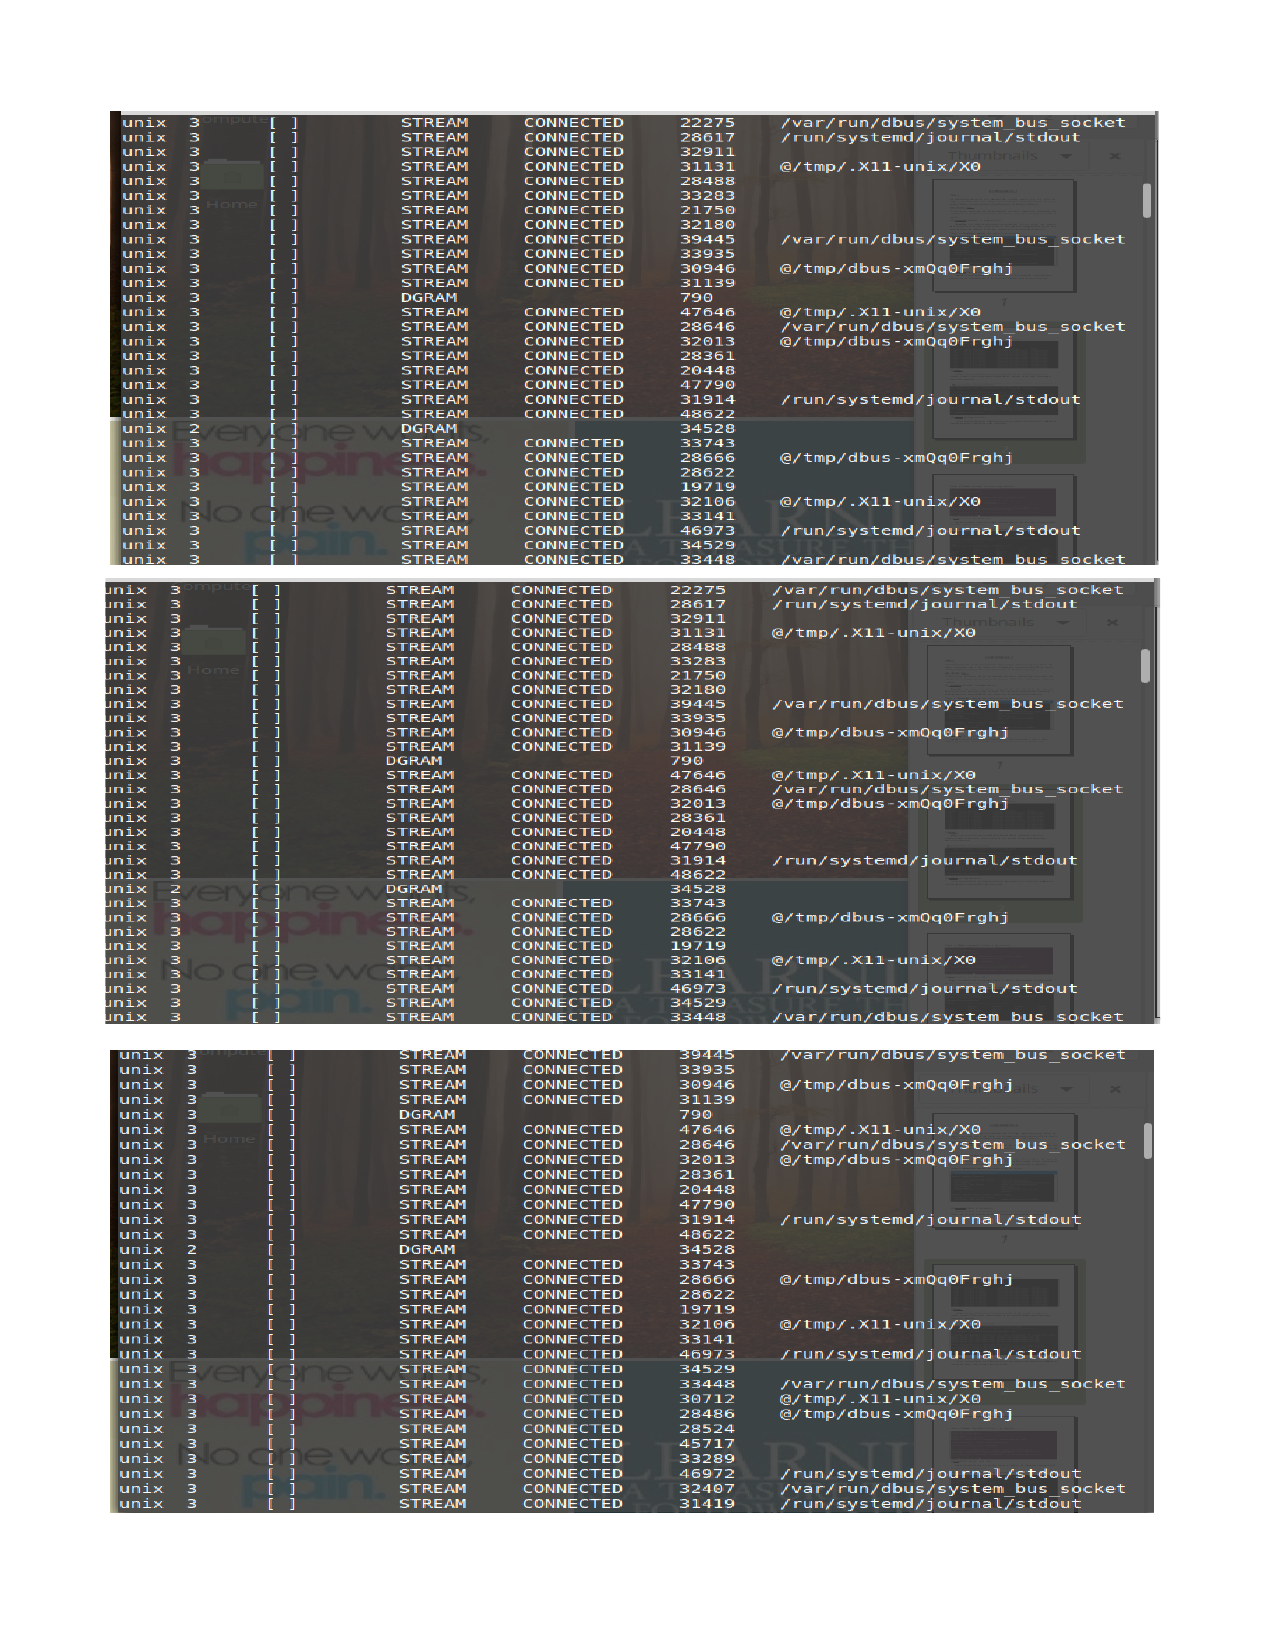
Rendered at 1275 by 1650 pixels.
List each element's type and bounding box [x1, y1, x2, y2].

picture [105, 578, 308, 1024]
picture [110, 111, 214, 565]
picture [110, 1050, 227, 1513]
